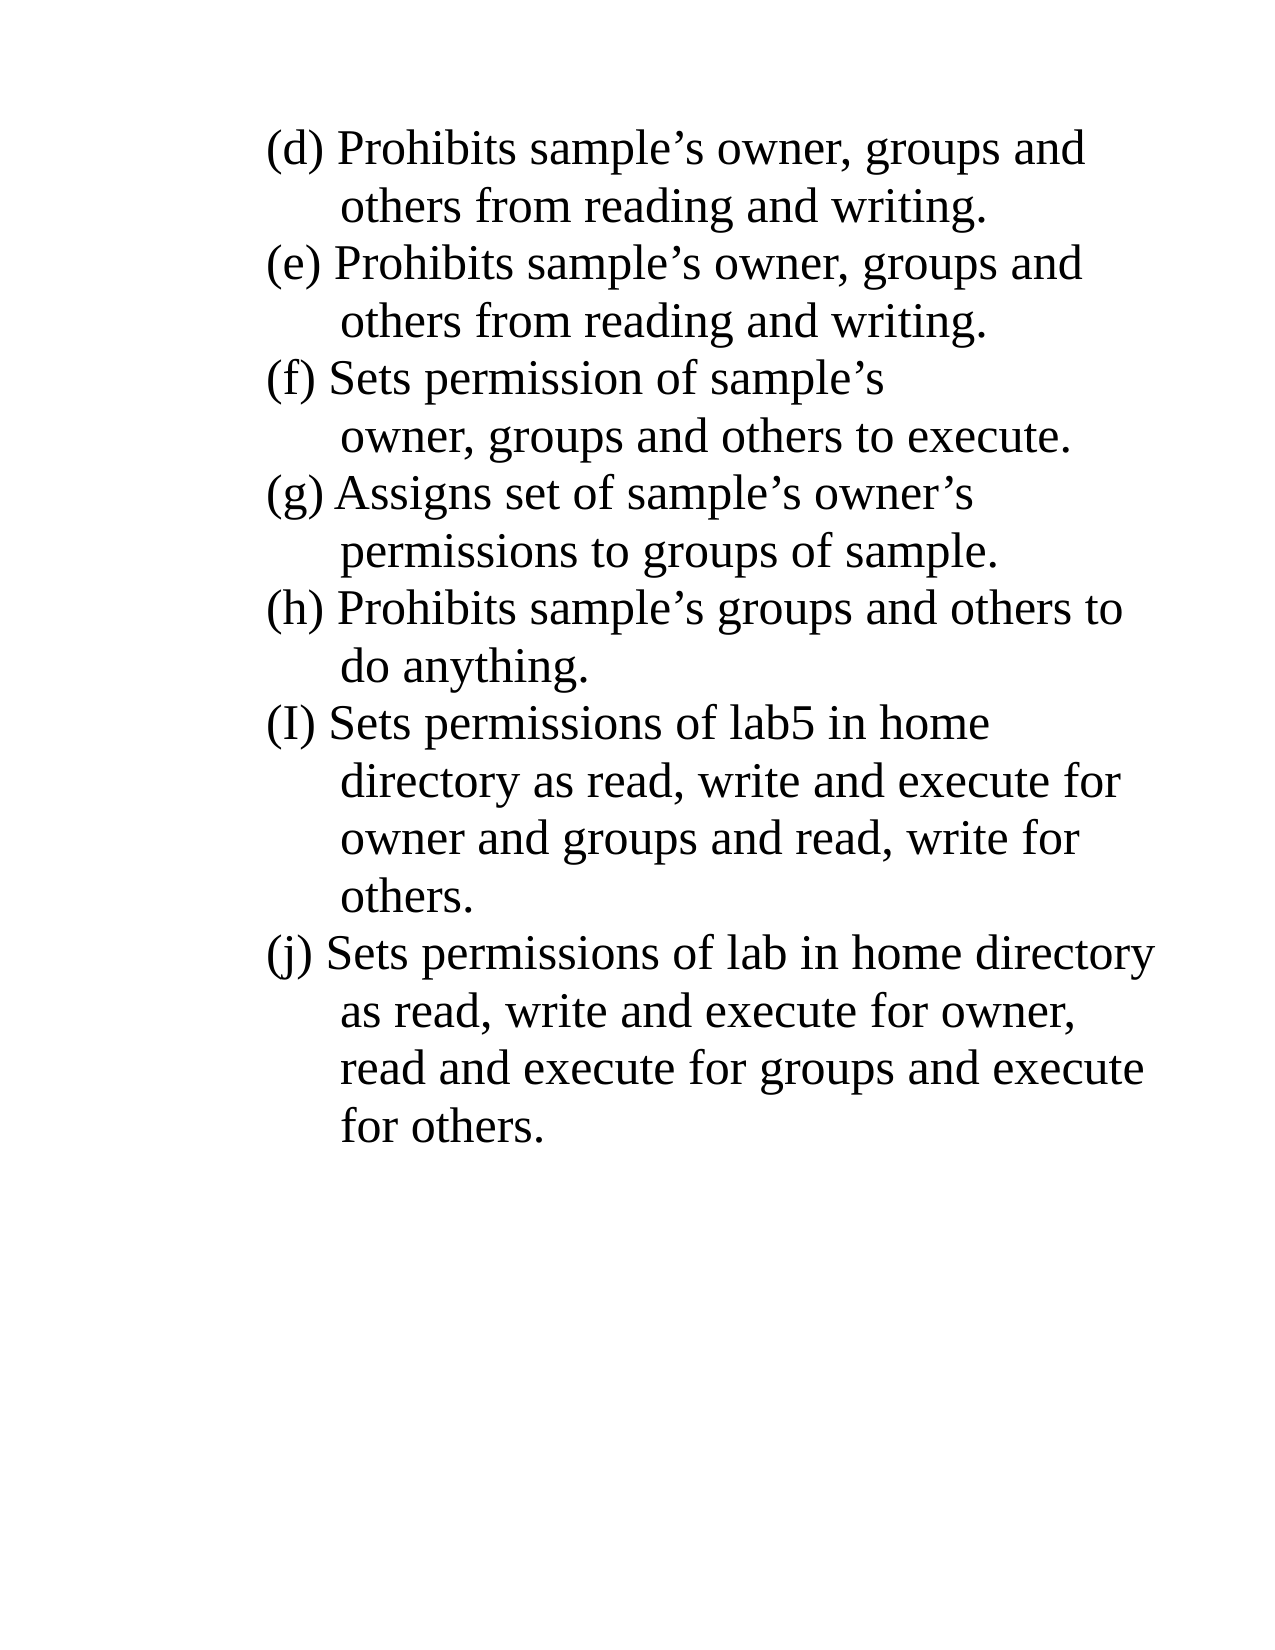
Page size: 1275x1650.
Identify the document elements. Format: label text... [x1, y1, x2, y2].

text (f) Sets permission of sample’s owner, groups and others to execute. [118, 348, 1157, 463]
text (I) Sets permissions of lab5 in home directory as read, write and execute for owner and groups and read, write for others. [118, 693, 1157, 923]
text (g) Assigns set of sample’s owner’s permissions to groups of sample. [118, 463, 1157, 578]
text (e) Prohibits sample’s owner, groups and others from reading and writing. [118, 233, 1157, 348]
text (j) Sets permissions of lab in home directory as read, write and execute for owner, read and execute for groups and execute for others. [118, 923, 1157, 1153]
text (d) Prohibits sample’s owner, groups and others from reading and writing. [118, 118, 1157, 233]
text (h) Prohibits sample’s groups and others to do anything. [118, 578, 1157, 693]
